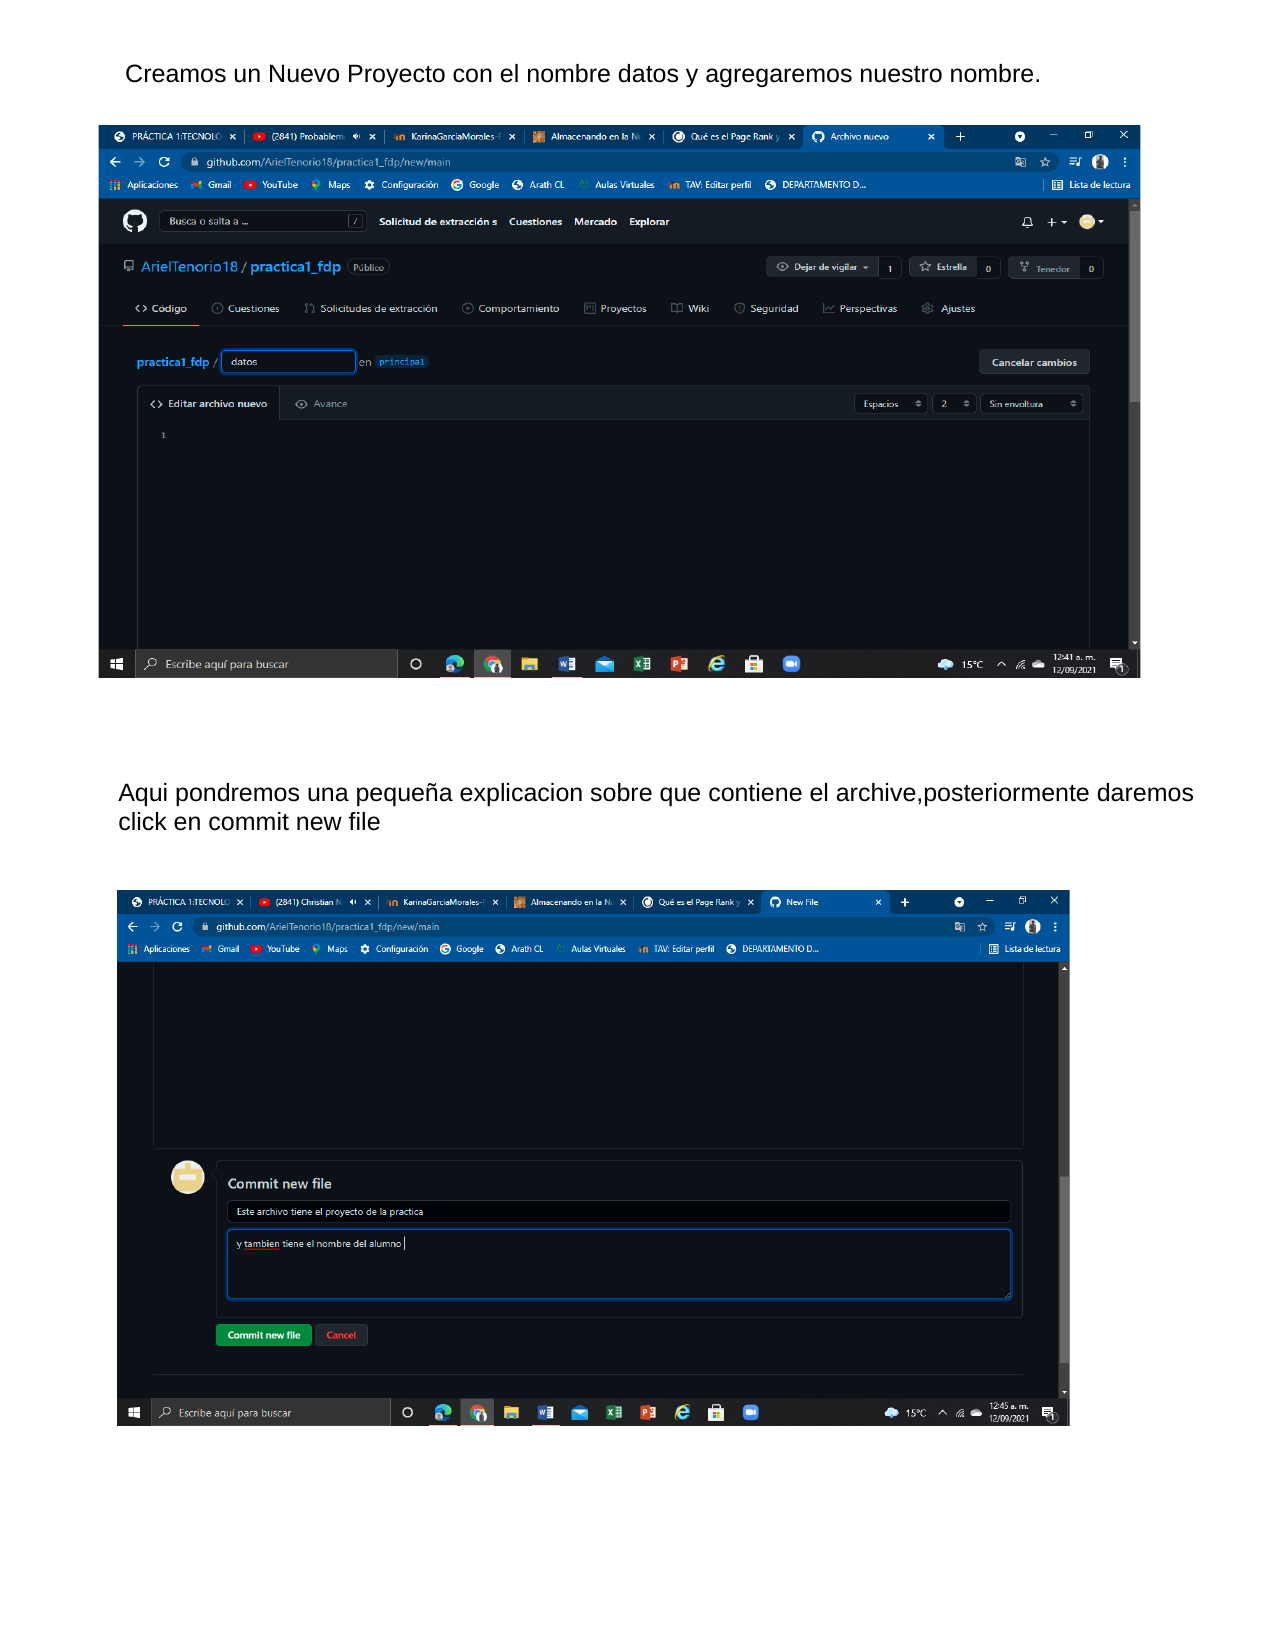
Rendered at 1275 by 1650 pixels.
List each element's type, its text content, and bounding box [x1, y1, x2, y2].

text Aqui pondremos una pequeña explicacion sobre que contiene el archive,posteriormente daremos click en commit new file [118, 778, 1205, 835]
text Creamos un Nuevo Proyecto con el nombre datos y agregaremos nuestro nombre. [118, 59, 1205, 88]
